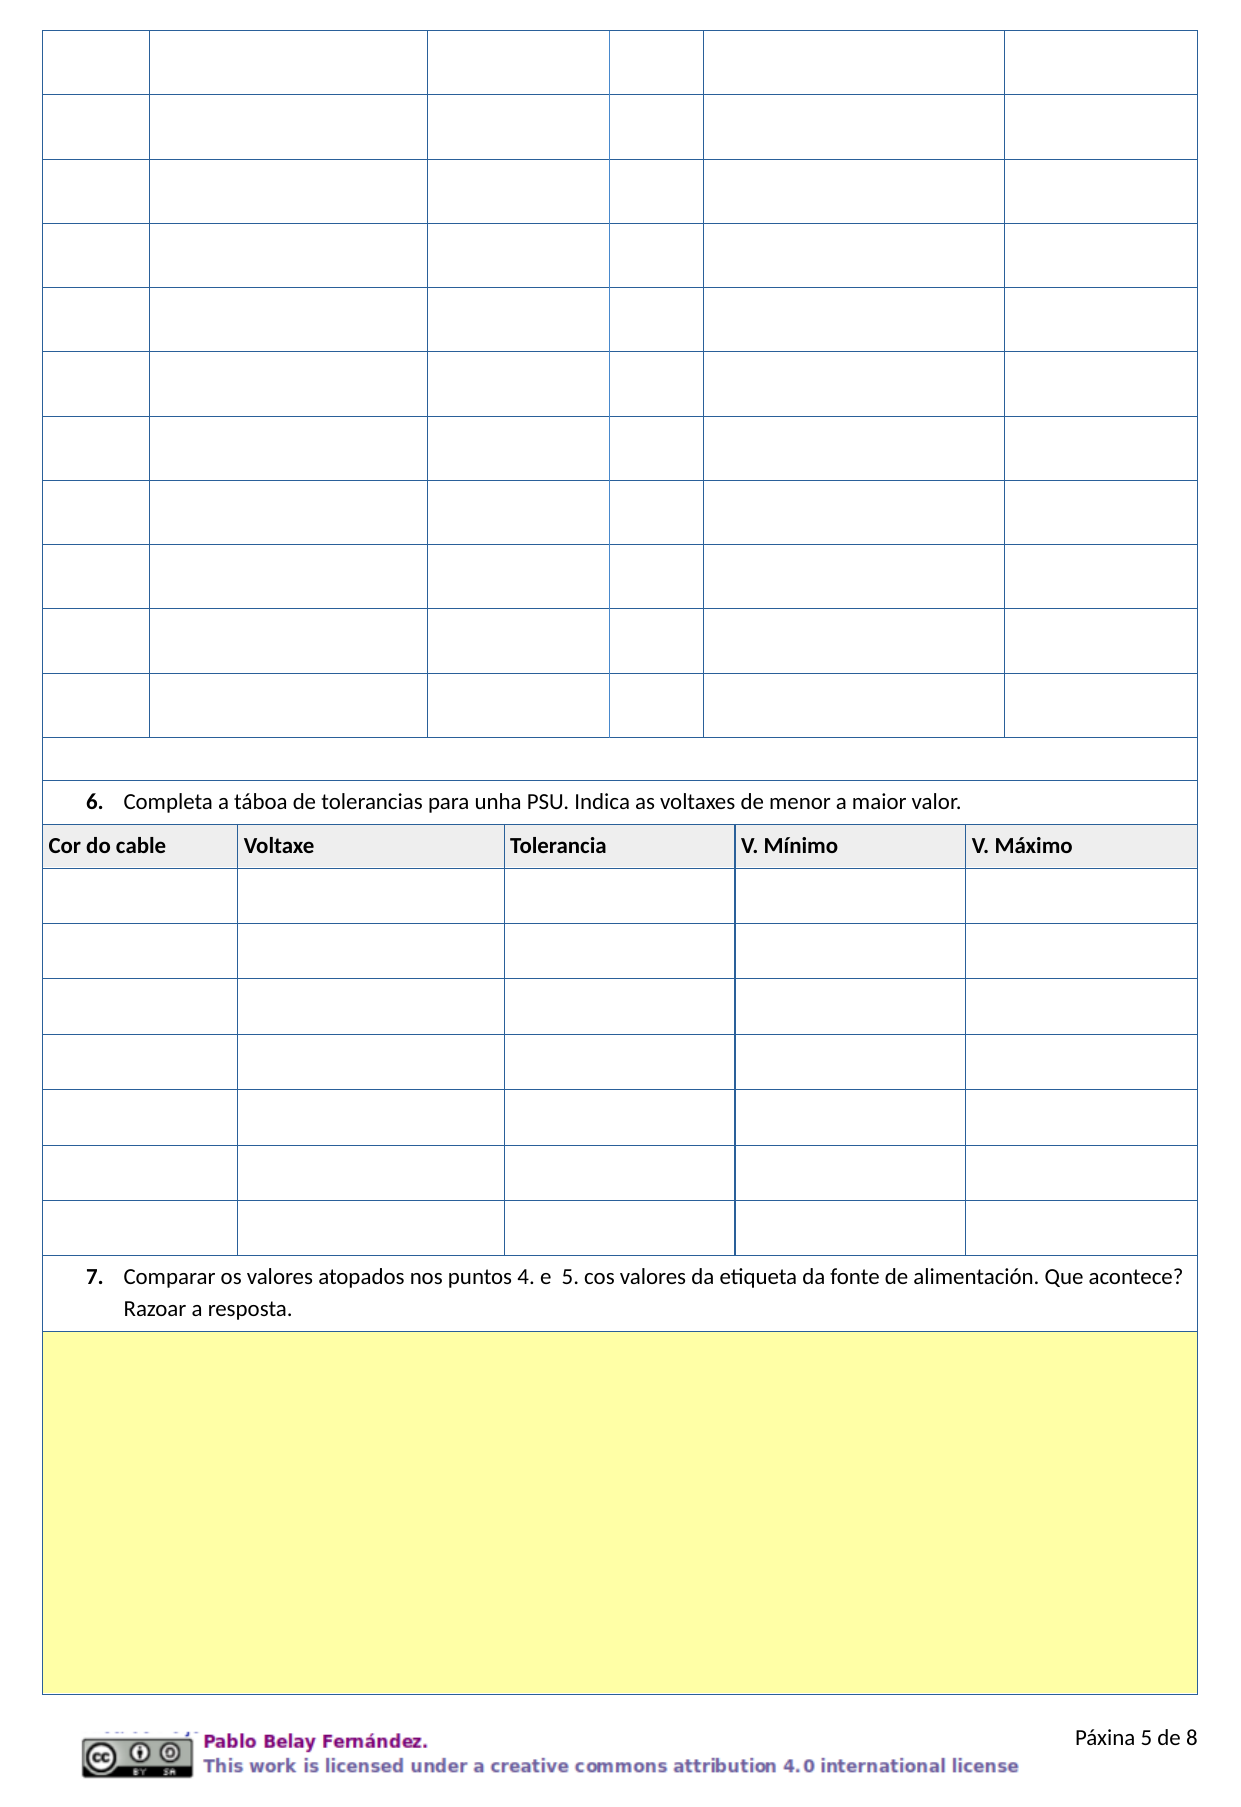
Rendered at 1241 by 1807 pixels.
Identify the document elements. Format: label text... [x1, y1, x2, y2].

table_cell [610, 224, 703, 287]
table_cell [610, 481, 703, 544]
table_cell [704, 545, 1004, 608]
table_cell [428, 224, 609, 287]
table_cell [966, 869, 1197, 923]
table_cell [1005, 224, 1197, 287]
table_cell [1005, 288, 1197, 351]
table_cell [1005, 545, 1197, 608]
table_cell [43, 352, 149, 416]
table_cell [610, 545, 703, 608]
table_cell [610, 31, 703, 94]
table_cell [736, 1146, 965, 1200]
table_cell [238, 924, 504, 978]
table_cell [428, 545, 609, 608]
table_cell [1005, 160, 1197, 223]
table_cell [150, 160, 427, 223]
table_cell [966, 979, 1197, 1034]
table_cell [704, 31, 1004, 94]
table_cell [43, 95, 149, 158]
table_cell [1005, 352, 1197, 416]
table_cell [43, 224, 149, 287]
table_cell [238, 1090, 504, 1144]
table_cell [43, 924, 237, 978]
table_cell [43, 1332, 1197, 1693]
table_cell [428, 160, 609, 223]
table_cell [150, 95, 427, 158]
table_cell [43, 481, 149, 544]
table_cell [1005, 674, 1197, 737]
table_cell [610, 95, 703, 158]
table_cell [43, 160, 149, 223]
table_cell [704, 609, 1004, 673]
table_cell Tolerancia [505, 825, 734, 867]
table_cell [238, 979, 504, 1034]
table_cell [43, 738, 1197, 780]
table_cell [43, 609, 149, 673]
table_cell [1005, 481, 1197, 544]
table_cell [43, 288, 149, 351]
table_cell [1005, 609, 1197, 673]
table_cell [704, 160, 1004, 223]
table_cell [43, 31, 149, 94]
table_cell [428, 417, 609, 480]
table_cell [150, 674, 427, 737]
table_cell [428, 609, 609, 673]
table_cell [704, 481, 1004, 544]
table_cell [610, 674, 703, 737]
table_cell [505, 924, 734, 978]
table_cell [428, 288, 609, 351]
table_cell [610, 160, 703, 223]
table_cell [704, 352, 1004, 416]
table_cell [966, 1035, 1197, 1089]
table_cell [43, 869, 237, 923]
table_cell [43, 1035, 237, 1089]
table_cell [505, 1146, 734, 1200]
table_cell [43, 979, 237, 1034]
table_cell [43, 1146, 237, 1200]
table_cell [610, 417, 703, 480]
table_cell [704, 288, 1004, 351]
table_cell [966, 1090, 1197, 1144]
table_cell [150, 224, 427, 287]
picture [65, 1722, 1035, 1787]
table_cell Comparar os valores atopados nos puntos 4. e 5. cos valores da etiqueta da fonte de alimentación. Que acontece? Razoar a resposta. [43, 1256, 1197, 1331]
table_cell [428, 674, 609, 737]
table_cell [704, 95, 1004, 158]
table_cell [610, 609, 703, 673]
table_cell [1005, 95, 1197, 158]
table_cell [505, 979, 734, 1034]
table_cell [1005, 31, 1197, 94]
table_cell [505, 1035, 734, 1089]
table_cell [238, 1201, 504, 1255]
table_cell [704, 417, 1004, 480]
table_cell [736, 1201, 965, 1255]
table_cell Cor do cable [43, 825, 237, 867]
table_cell [736, 1035, 965, 1089]
table_cell [505, 1090, 734, 1144]
table_cell [428, 95, 609, 158]
table_cell [736, 924, 965, 978]
table_cell V. Máximo [966, 825, 1197, 867]
table_cell [150, 481, 427, 544]
table_cell [150, 31, 427, 94]
table_cell [428, 31, 609, 94]
table_cell [610, 352, 703, 416]
table_cell [43, 545, 149, 608]
table_cell [505, 1201, 734, 1255]
table_cell Completa a táboa de tolerancias para unha PSU. Indica as voltaxes de menor a maior valor. [43, 781, 1197, 824]
table_cell [238, 869, 504, 923]
table_cell [966, 1201, 1197, 1255]
table_cell [505, 869, 734, 923]
table_cell [238, 1146, 504, 1200]
table_cell [150, 352, 427, 416]
table_cell [150, 609, 427, 673]
table_cell [43, 674, 149, 737]
table_cell [150, 545, 427, 608]
table_cell [43, 1090, 237, 1144]
table_cell [736, 979, 965, 1034]
table_cell [966, 1146, 1197, 1200]
table_cell Voltaxe [238, 825, 504, 867]
table_cell [610, 288, 703, 351]
table_cell [428, 481, 609, 544]
table_cell [43, 417, 149, 480]
table_cell [736, 869, 965, 923]
table_cell [43, 1201, 237, 1255]
table_cell V. Mínimo [736, 825, 965, 867]
table_cell [736, 1090, 965, 1144]
table_cell [704, 674, 1004, 737]
table_cell [966, 924, 1197, 978]
table_cell [1005, 417, 1197, 480]
table_cell [150, 417, 427, 480]
table_cell [704, 224, 1004, 287]
table_cell [238, 1035, 504, 1089]
table_cell [150, 288, 427, 351]
table_cell [428, 352, 609, 416]
